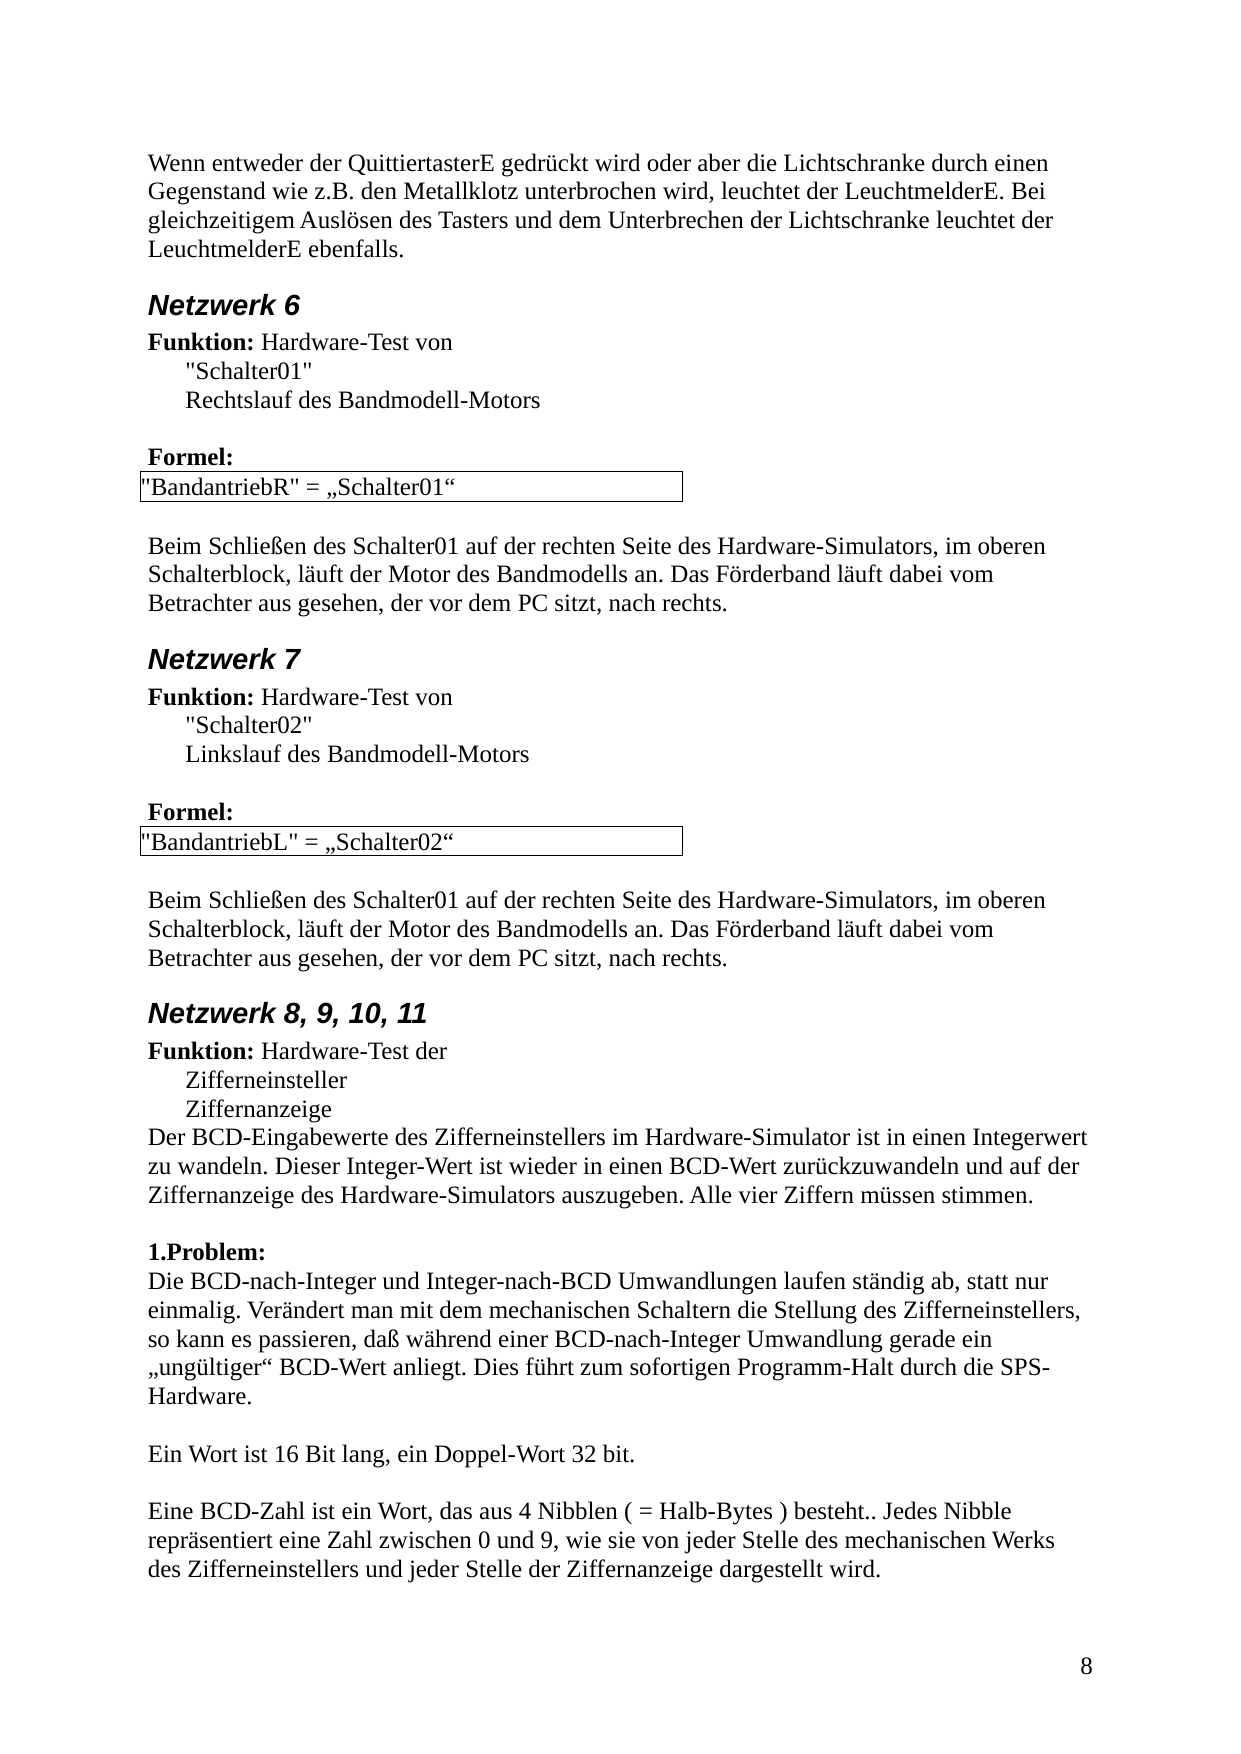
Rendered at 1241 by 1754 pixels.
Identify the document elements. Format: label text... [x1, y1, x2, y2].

text 1.Problem: [148, 1237, 1093, 1266]
subtitle Ziffernanzeige [148, 1094, 1093, 1122]
table_header "BandantriebR" = „Schalter01“ [141, 472, 682, 501]
text Ein Wort ist 16 Bit lang, ein Doppel-Wort 32 bit. [148, 1439, 1093, 1467]
subtitle Netzwerk 8, 9, 10, 11 [148, 996, 1093, 1030]
text Funktion: Hardware-Test der [148, 1036, 1093, 1065]
list "Schalter02" [148, 711, 1093, 739]
text Eine BCD-Zahl ist ein Wort, das aus 4 Nibblen ( = Halb-Bytes ) besteht.. Jedes Nibble repräsentiert eine Zahl zwischen 0 und 9, wie sie von jeder Stelle des mechanischen Werks des Zifferneinstellers und jeder Stelle der Ziffernanzeige dargestellt wird. [148, 1496, 1093, 1582]
subtitle Netzwerk 6 [148, 288, 1093, 321]
list "Schalter01" [148, 356, 1093, 385]
text Beim Schließen des Schalter01 auf der rechten Seite des Hardware-Simulators, im oberen Schalterblock, läuft der Motor des Bandmodells an. Das Förderband läuft dabei vom Betrachter aus gesehen, der vor dem PC sitzt, nach rechts. [148, 531, 1093, 617]
subtitle Die BCD-nach-Integer und Integer-nach-BCD Umwandlungen laufen ständig ab, statt nur einmalig. Verändert man mit dem mechanischen Schaltern die Stellung des Zifferneinstellers, so kann es passieren, daß während einer BCD-nach-Integer Umwandlung gerade ein „ungültiger“ BCD-Wert anliegt. Dies führt zum sofortigen Programm-Halt durch die SPS-Hardware. [148, 1266, 1093, 1410]
table_header "BandantriebL" = „Schalter02“ [141, 827, 682, 855]
list Rechtslauf des Bandmodell-Motors [148, 385, 1093, 414]
list Linkslauf des Bandmodell-Motors [148, 739, 1093, 768]
text Beim Schließen des Schalter01 auf der rechten Seite des Hardware-Simulators, im oberen Schalterblock, läuft der Motor des Bandmodells an. Das Förderband läuft dabei vom Betrachter aus gesehen, der vor dem PC sitzt, nach rechts. [148, 885, 1093, 971]
text Formel: [148, 797, 1093, 826]
subtitle Zifferneinsteller [148, 1065, 1093, 1094]
text Funktion: Hardware-Test von [148, 682, 1093, 711]
text Der BCD-Eingabewerte des Zifferneinstellers im Hardware-Simulator ist in einen Integerwert zu wandeln. Dieser Integer-Wert ist wieder in einen BCD-Wert zurückzuwandeln und auf der Ziffernanzeige des Hardware-Simulators auszugeben. Alle vier Ziffern müssen stimmen. [148, 1122, 1093, 1209]
text Formel: [148, 442, 1093, 471]
subtitle Netzwerk 7 [148, 642, 1093, 676]
text Wenn entweder der QuittiertasterE gedrückt wird oder aber die Lichtschranke durch einen Gegenstand wie z.B. den Metallklotz unterbrochen wird, leuchtet der LeuchtmelderE. Bei gleichzeitigem Auslösen des Tasters und dem Unterbrechen der Lichtschranke leuchtet der LeuchtmelderE ebenfalls. [148, 148, 1093, 263]
text Funktion: Hardware-Test von [148, 327, 1093, 356]
